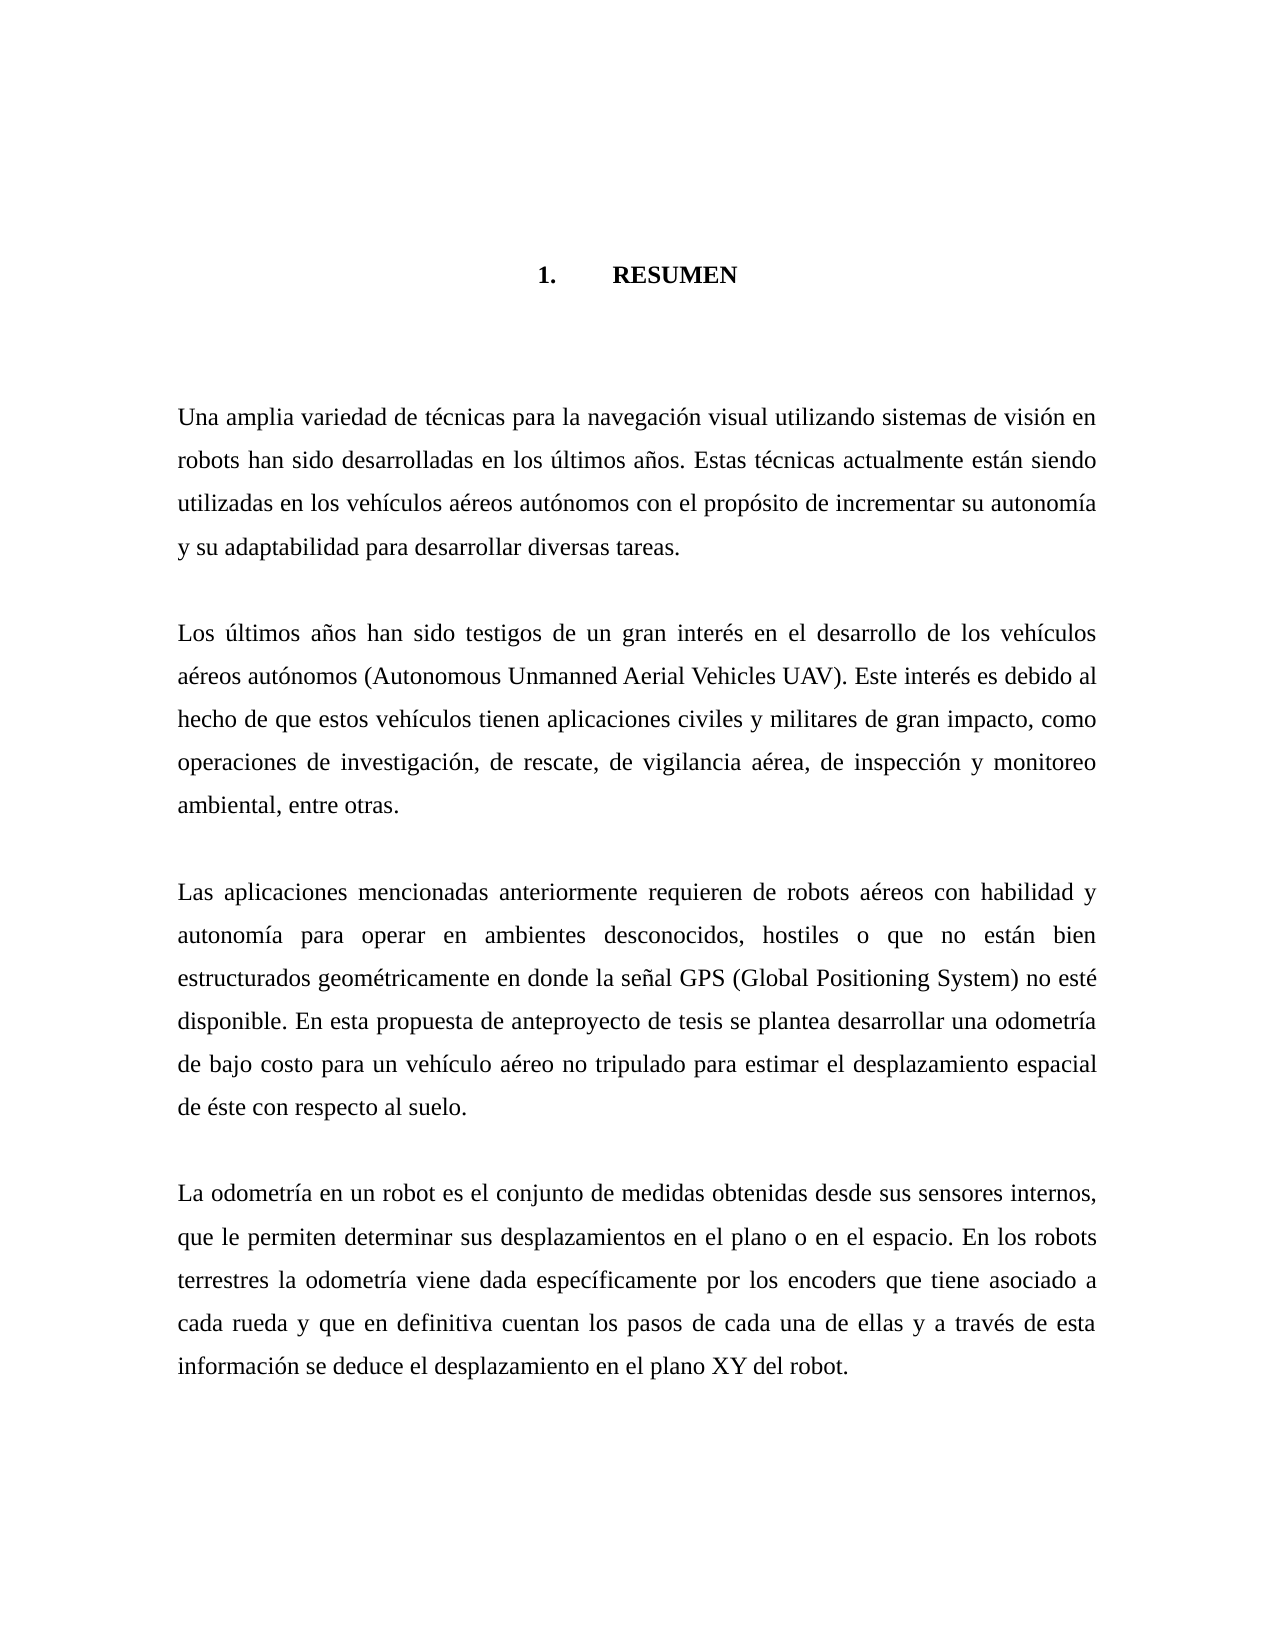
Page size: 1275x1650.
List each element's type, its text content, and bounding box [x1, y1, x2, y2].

text Las aplicaciones mencionadas anteriormente requieren de robots aéreos con habilidad y autonomía para operar en ambientes desconocidos, hostiles o que no están bien estructurados geométricamente en donde la señal GPS (Global Positioning System) no esté disponible. En esta propuesta de anteproyecto de tesis se plantea desarrollar una odometría de bajo costo para un vehículo aéreo no tripulado para estimar el desplazamiento espacial de éste con respecto al suelo. [177, 877, 1098, 1121]
text La odometría en un robot es el conjunto de medidas obtenidas desde sus sensores internos, que le permiten determinar sus desplazamientos en el plano o en el espacio. En los robots terrestres la odometría viene dada específicamente por los encoders que tiene asociado a cada rueda y que en definitiva cuentan los pasos de cada una de ellas y a través de esta información se deduce el desplazamiento en el plano XY del robot. [177, 1178, 1098, 1380]
subtitle RESUMEN [177, 260, 1098, 289]
text Los últimos años han sido testigos de un gran interés en el desarrollo de los vehículos aéreos autónomos (Autonomous Unmanned Aerial Vehicles UAV). Este interés es debido al hecho de que estos vehículos tienen aplicaciones civiles y militares de gran impacto, como operaciones de investigación, de rescate, de vigilancia aérea, de inspección y monitoreo ambiental, entre otras. [177, 618, 1098, 819]
text Una amplia variedad de técnicas para la navegación visual utilizando sistemas de visión en robots han sido desarrolladas en los últimos años. Estas técnicas actualmente están siendo utilizadas en los vehículos aéreos autónomos con el propósito de incrementar su autonomía y su adaptabilidad para desarrollar diversas tareas. [177, 402, 1098, 560]
